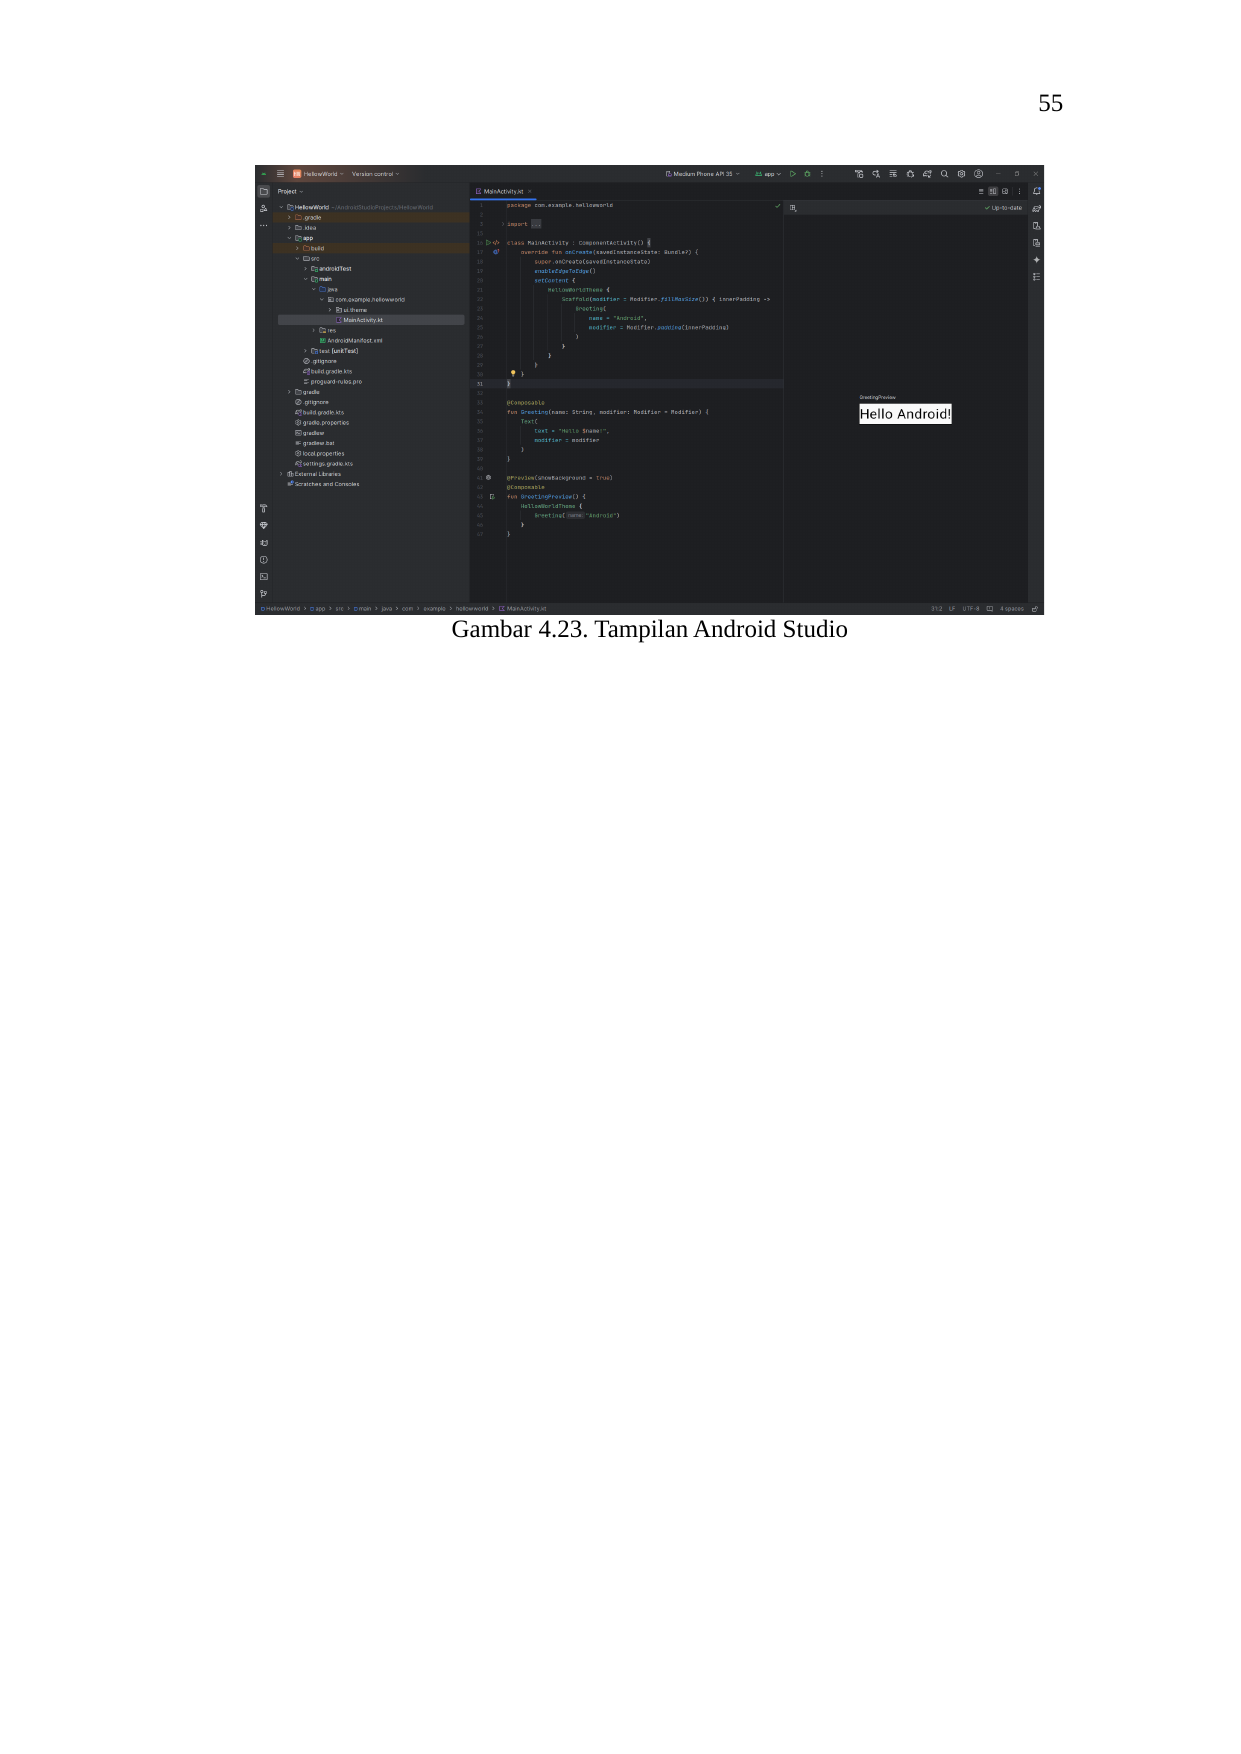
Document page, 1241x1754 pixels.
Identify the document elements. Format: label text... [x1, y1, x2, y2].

picture [255, 165, 1045, 615]
list Gambar 4.23. Tampilan Android Studio [255, 615, 1044, 643]
